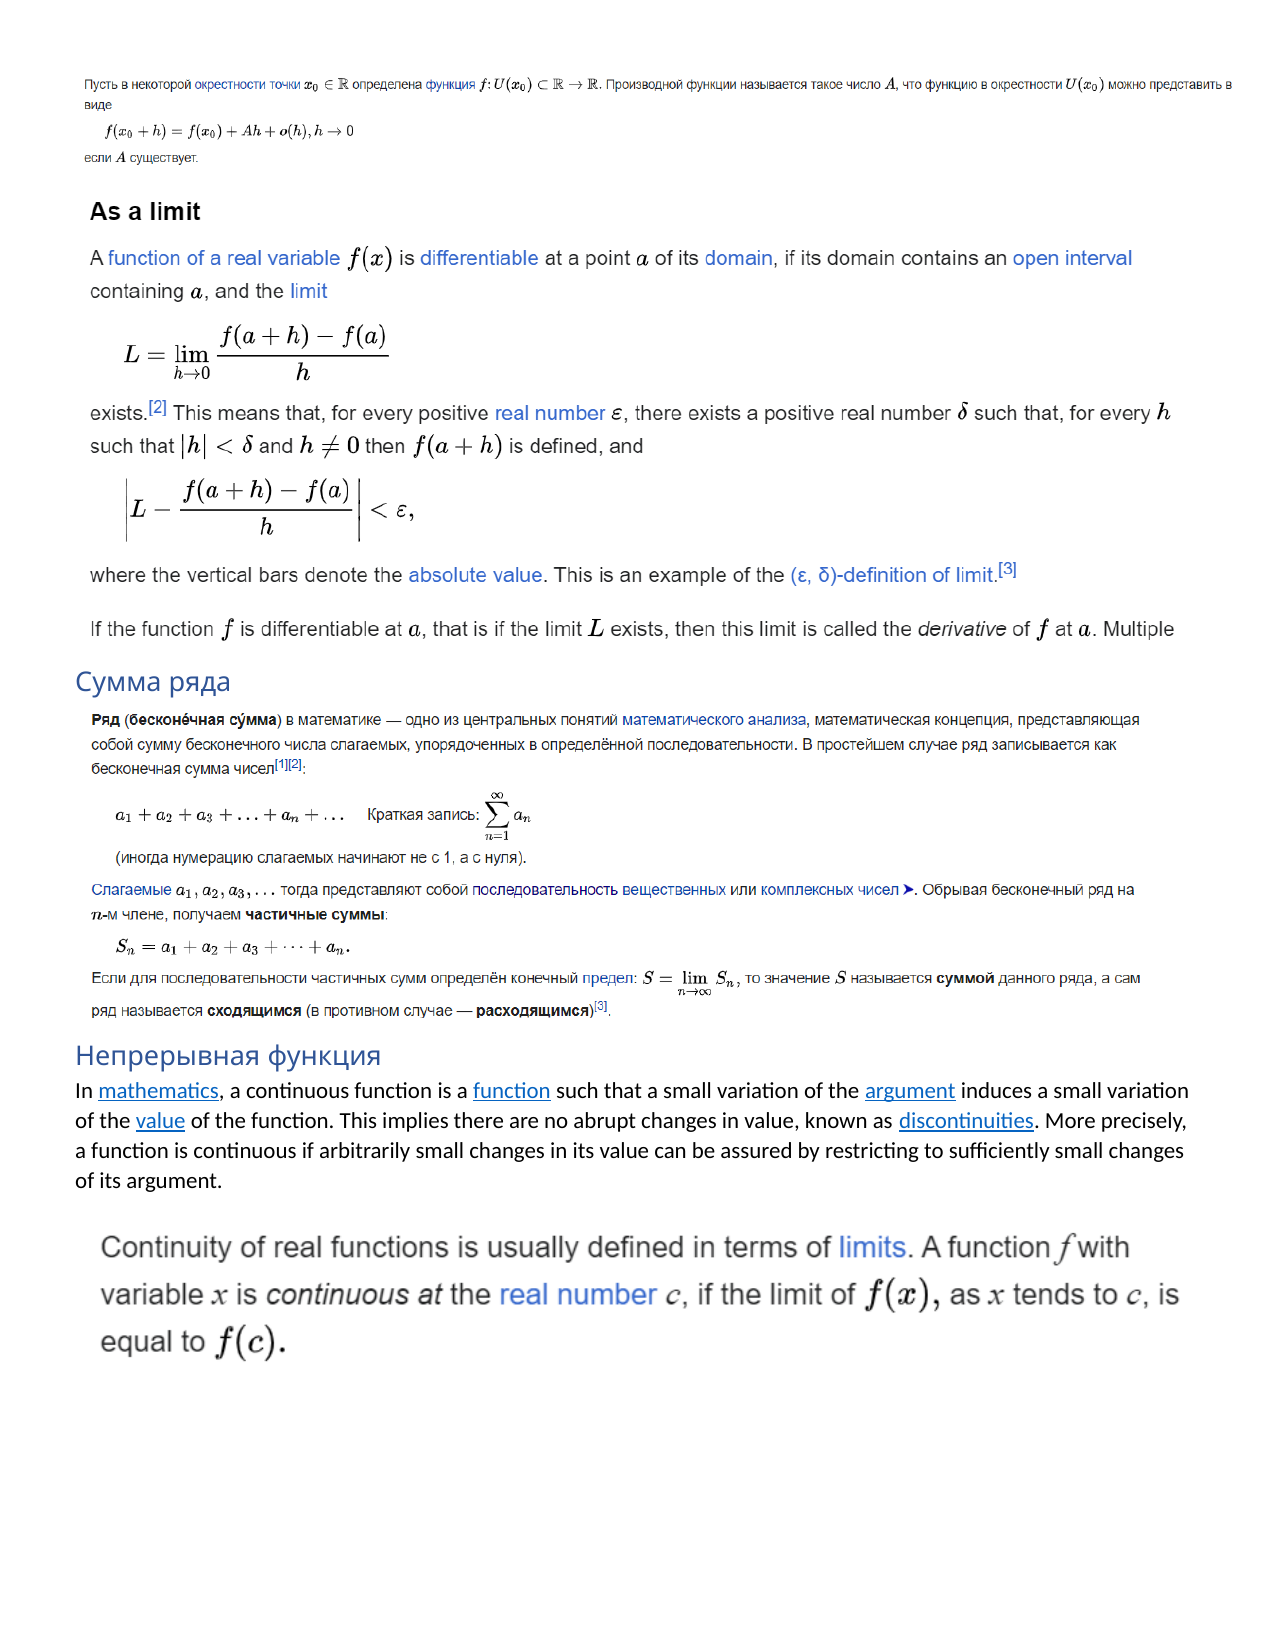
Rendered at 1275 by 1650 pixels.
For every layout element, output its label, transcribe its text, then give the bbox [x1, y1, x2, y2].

picture [75, 187, 1200, 644]
subtitle Сумма ряда [75, 662, 1200, 699]
subtitle Непрерывная функция [75, 1036, 1200, 1073]
text In mathematics, a continuous function is a function such that a small variation of the argument induces a small variation of the value of the function. This implies there are no abrupt changes in value, known as discontinuities. More precisely, a function is continuous if arbitrarily small changes in its value can be assured by restricting to sufficiently small changes of its argument. [75, 1076, 1200, 1194]
picture [75, 75, 1247, 169]
picture [75, 1213, 1200, 1372]
picture [75, 702, 1157, 1018]
